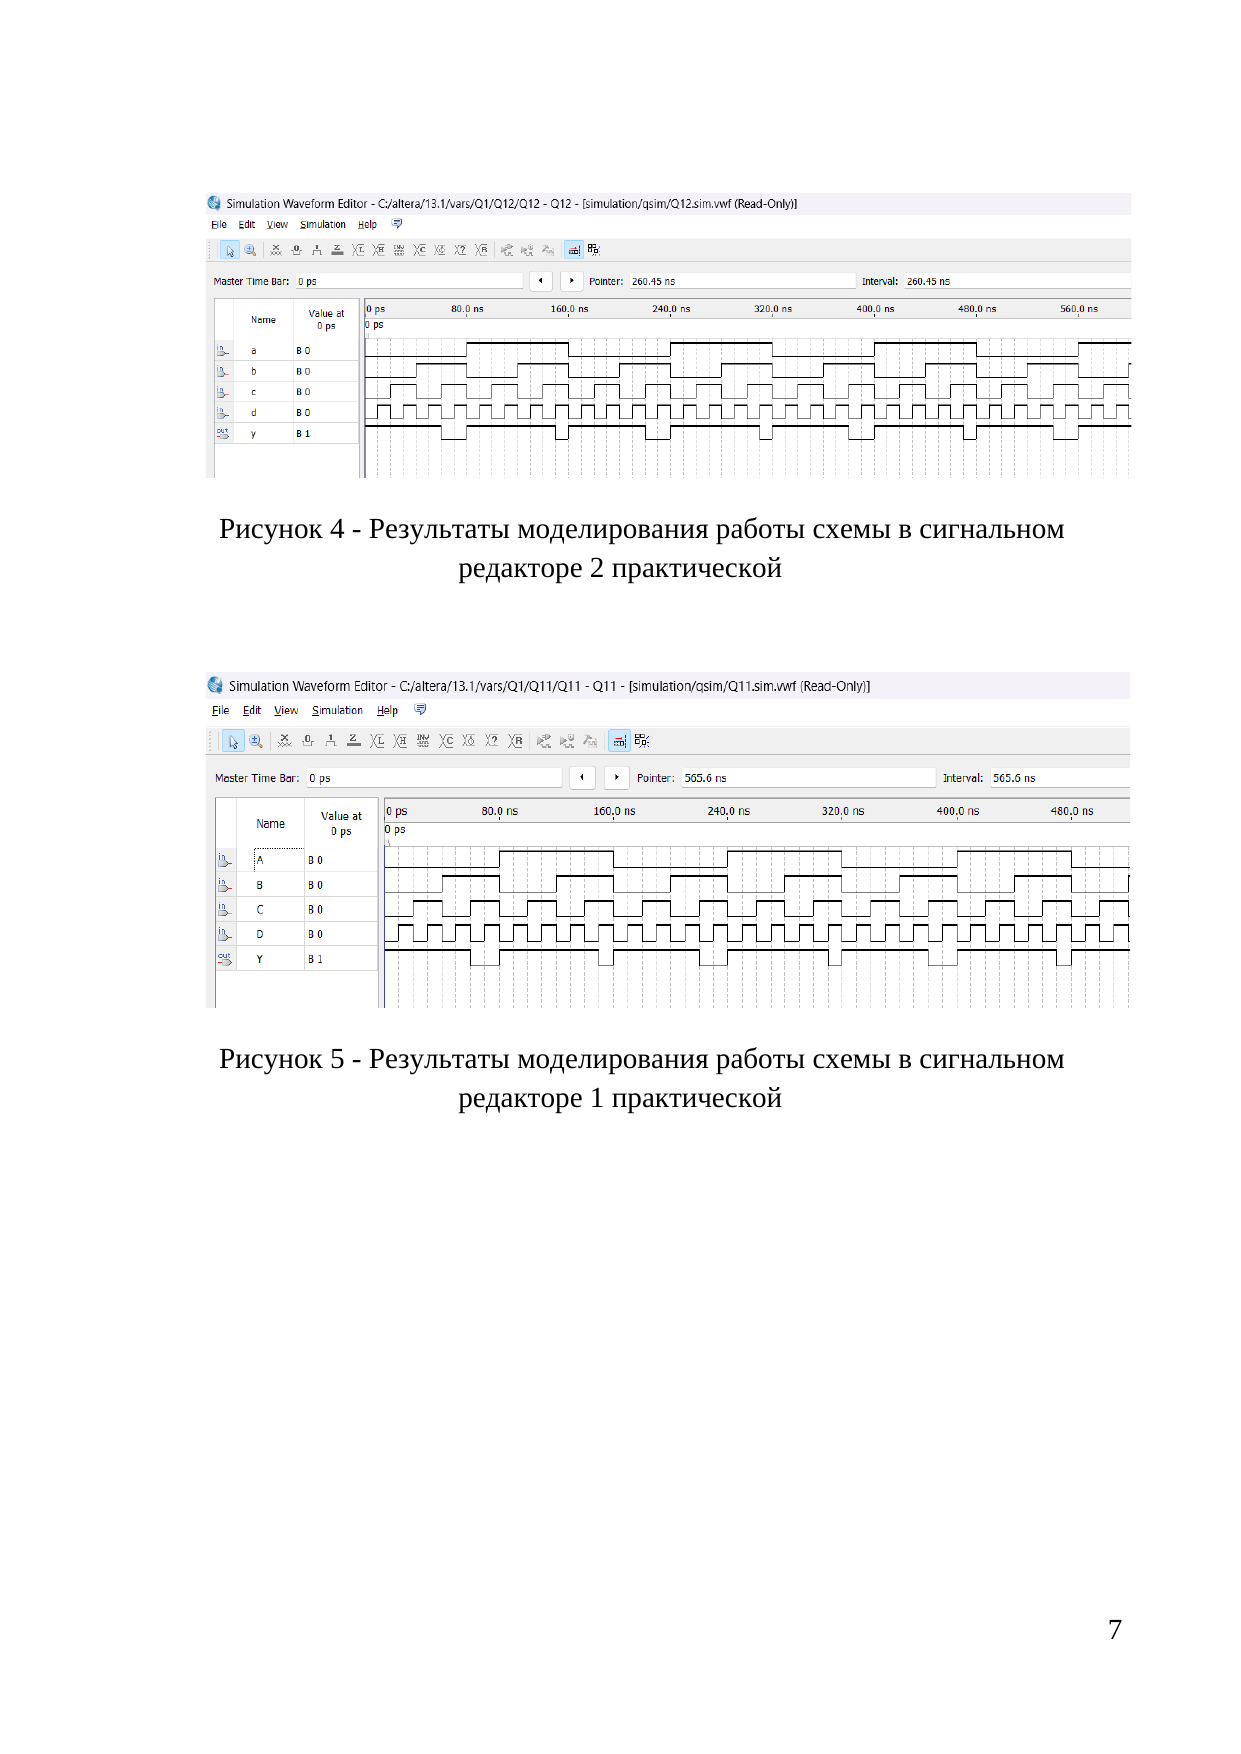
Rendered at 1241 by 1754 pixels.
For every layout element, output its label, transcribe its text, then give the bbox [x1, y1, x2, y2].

text Рисунок 5 - Результаты моделирования работы схемы в сигнальном редакторе 1 практической [118, 1041, 1122, 1113]
text Рисунок 4 - Результаты моделирования работы схемы в сигнальном редакторе 2 практической [118, 511, 1122, 583]
picture [205, 193, 1132, 478]
picture [205, 672, 1131, 1008]
